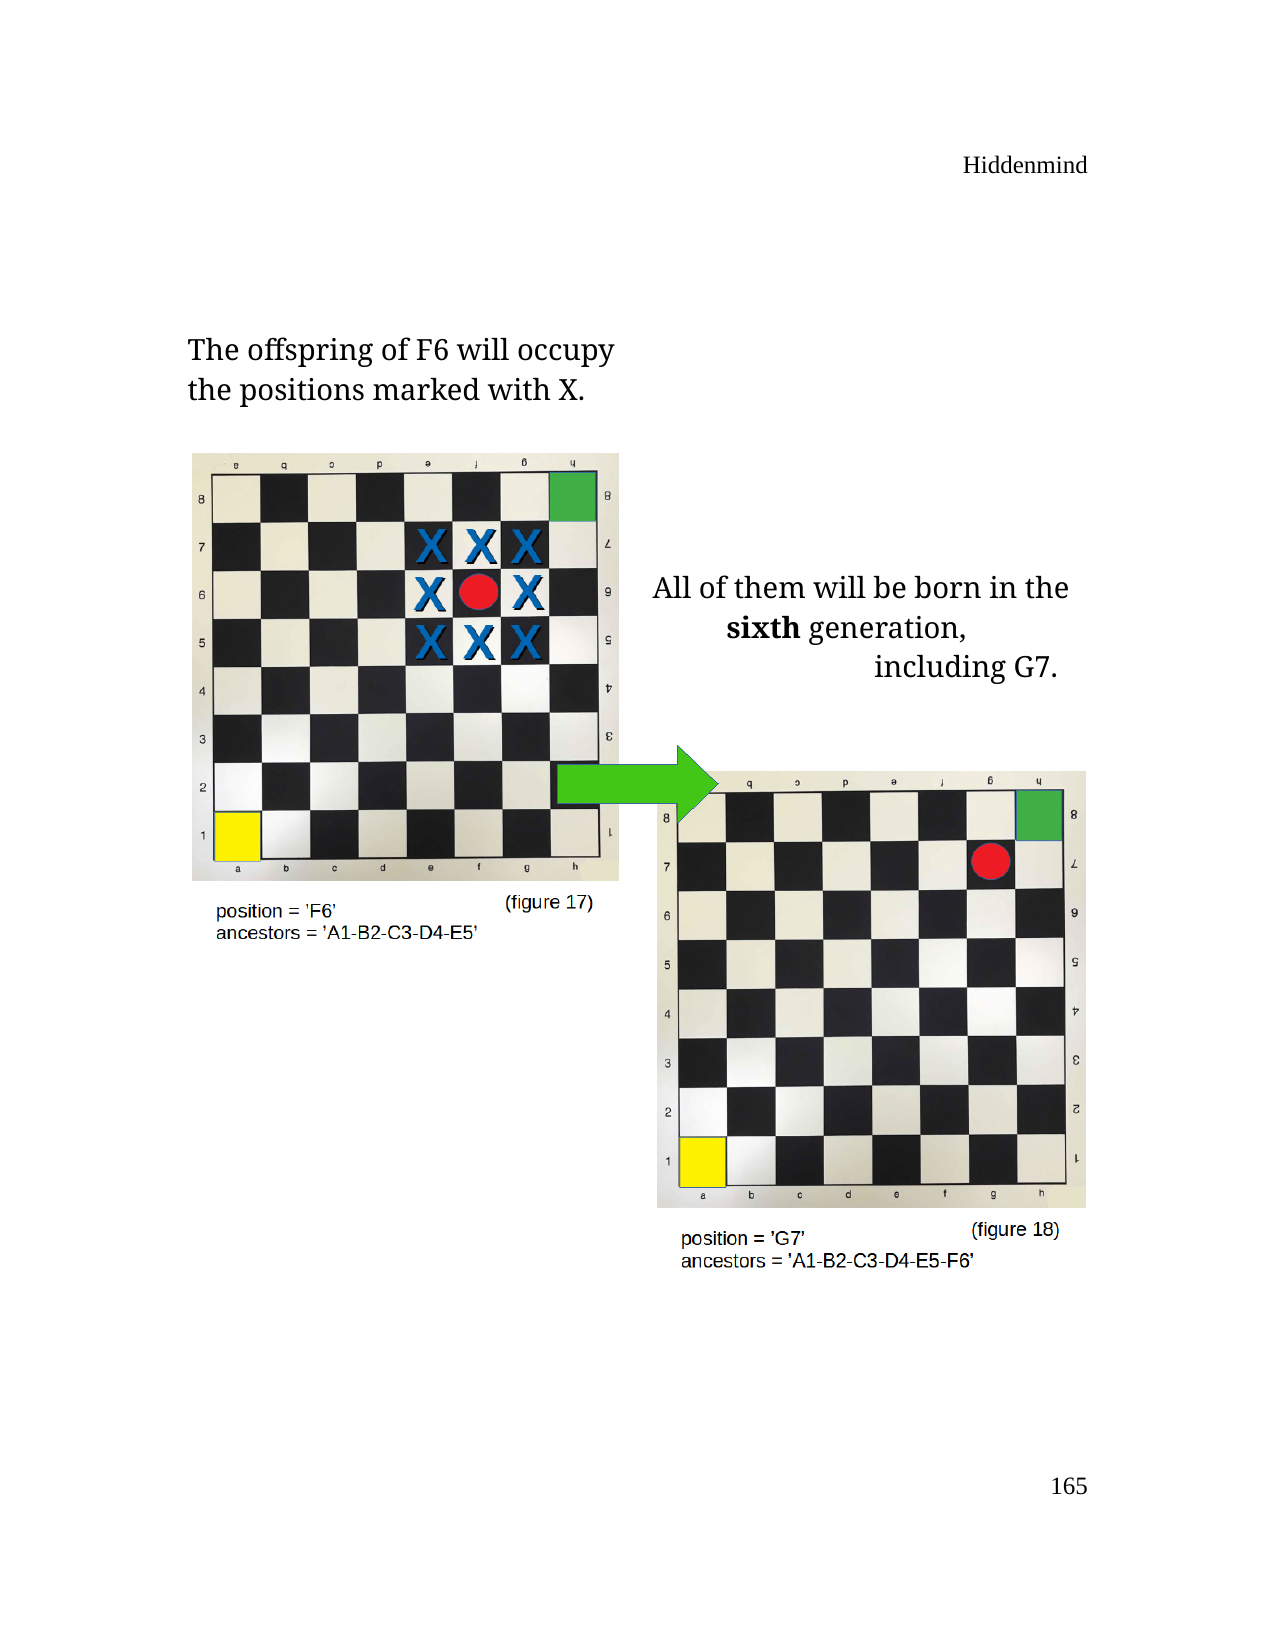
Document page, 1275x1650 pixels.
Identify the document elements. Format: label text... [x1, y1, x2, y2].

text including G7. [652, 647, 1087, 686]
text The offspring of F6 will occupy the positions marked with X. [187, 329, 622, 408]
text sixth generation, [652, 607, 1087, 647]
picture [652, 765, 1088, 1272]
text All of them will be born in the [652, 567, 1087, 607]
picture [187, 448, 623, 943]
